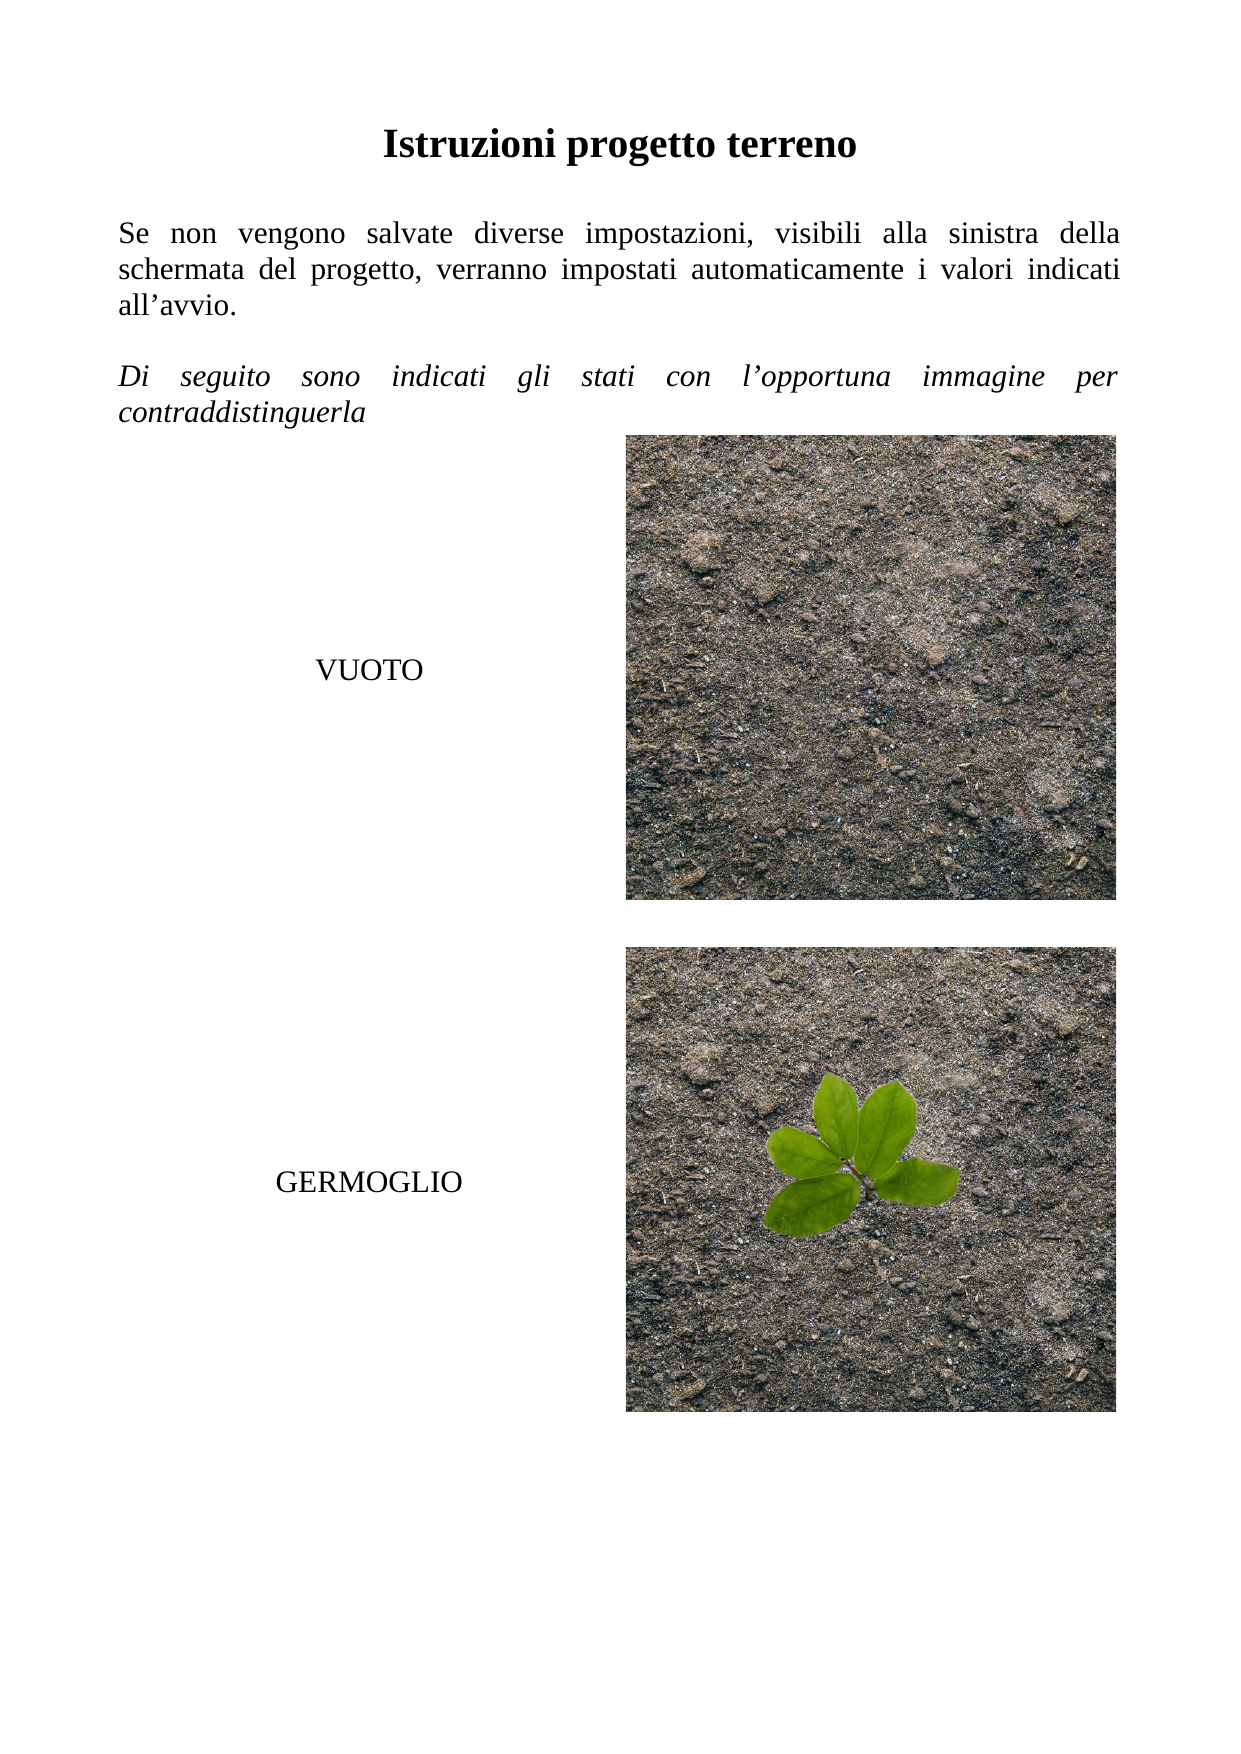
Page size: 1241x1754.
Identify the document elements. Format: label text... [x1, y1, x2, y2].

table_cell GERMOGLIO [118, 942, 620, 1453]
text Se non vengono salvate diverse impostazioni, visibili alla sinistra della schermata del progetto, verranno impostati automaticamente i valori indicati all’avvio. [118, 214, 1122, 322]
picture [625, 435, 1117, 900]
table_header [620, 430, 1122, 942]
text Di seguito sono indicati gli stati con l’opportuna immagine per contraddistinguerla [118, 358, 1122, 429]
table_cell [620, 942, 1122, 1453]
text Istruzioni progetto terreno [118, 118, 1122, 166]
table_header VUOTO [118, 430, 620, 942]
picture [625, 947, 1117, 1412]
